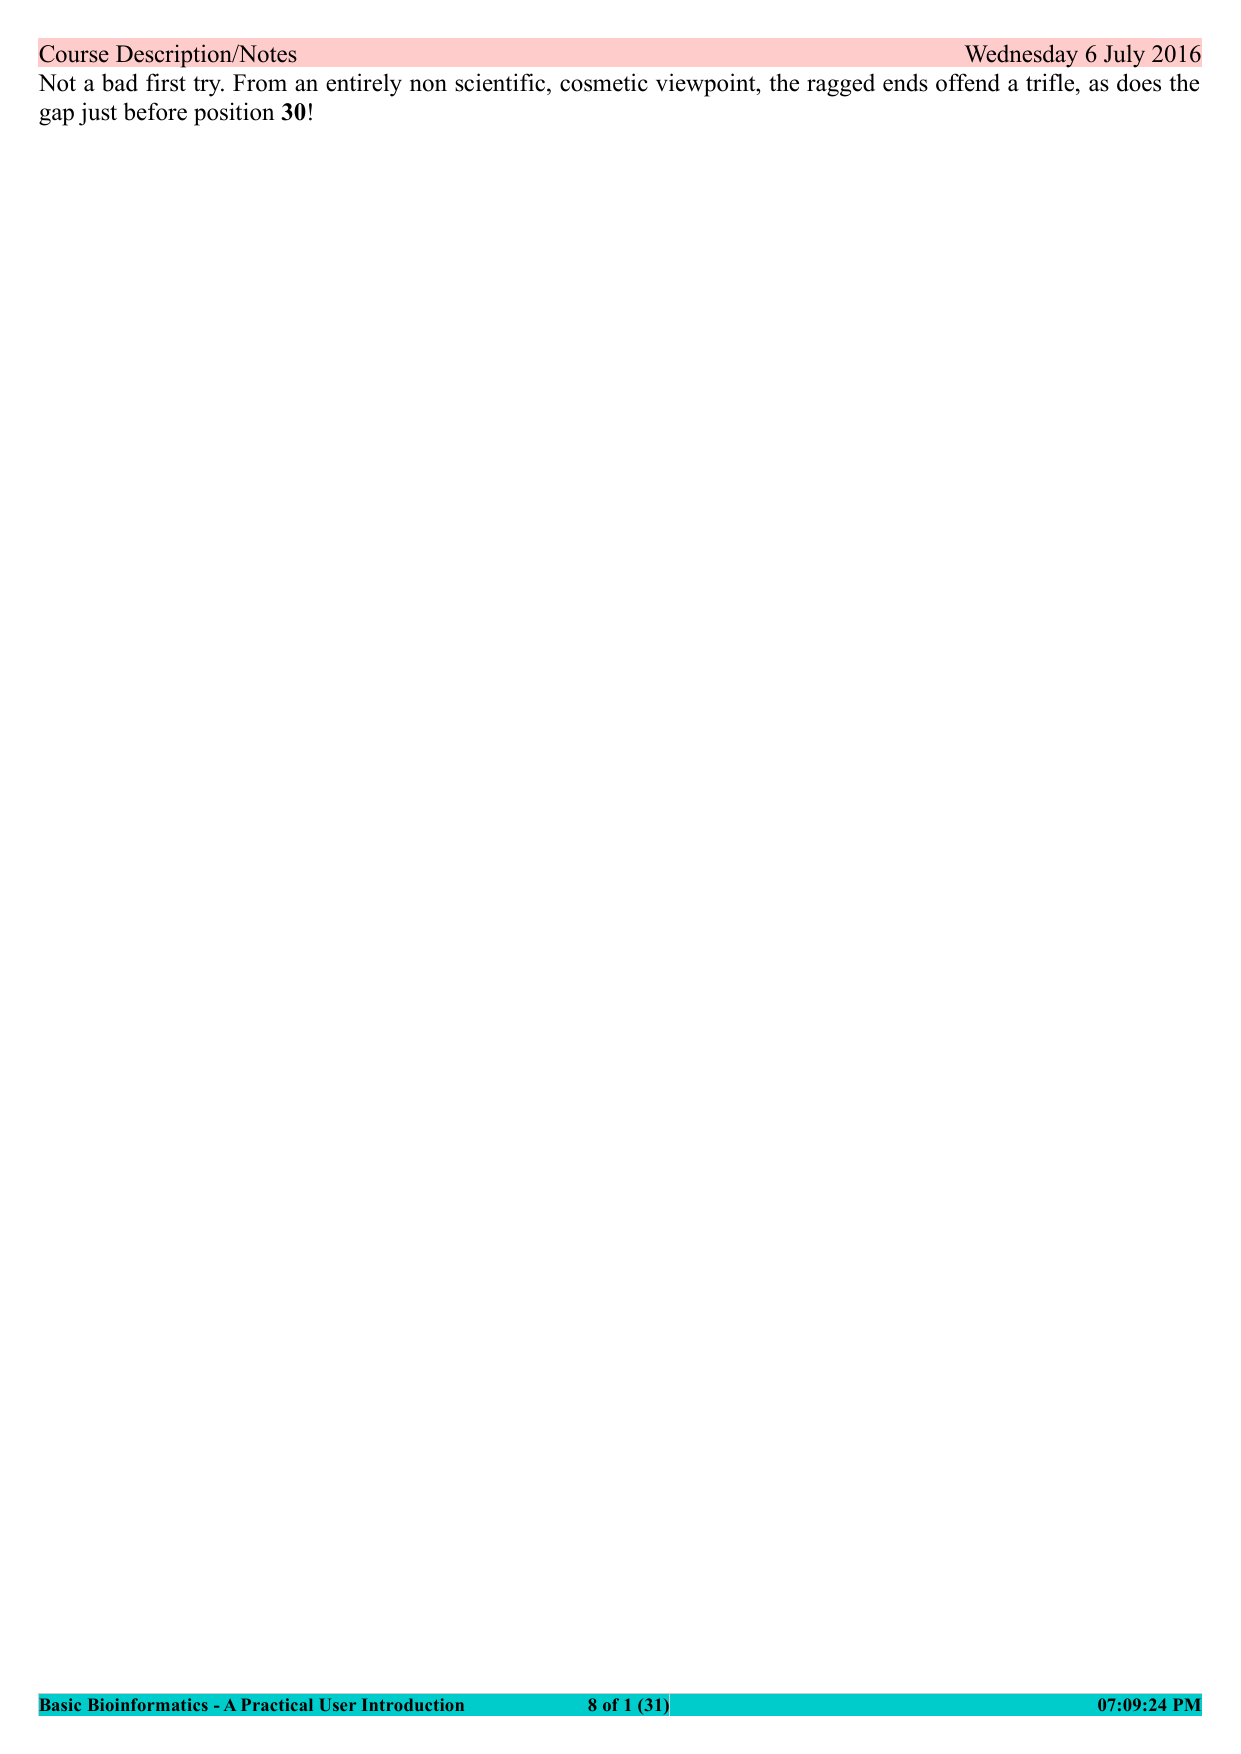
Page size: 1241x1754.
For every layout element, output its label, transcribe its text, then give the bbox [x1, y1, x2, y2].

text Not a bad first try. From an entirely non scientific, cosmetic viewpoint, the ragged ends offend a trifle, as does the gap just before position 30! [38, 67, 1202, 126]
